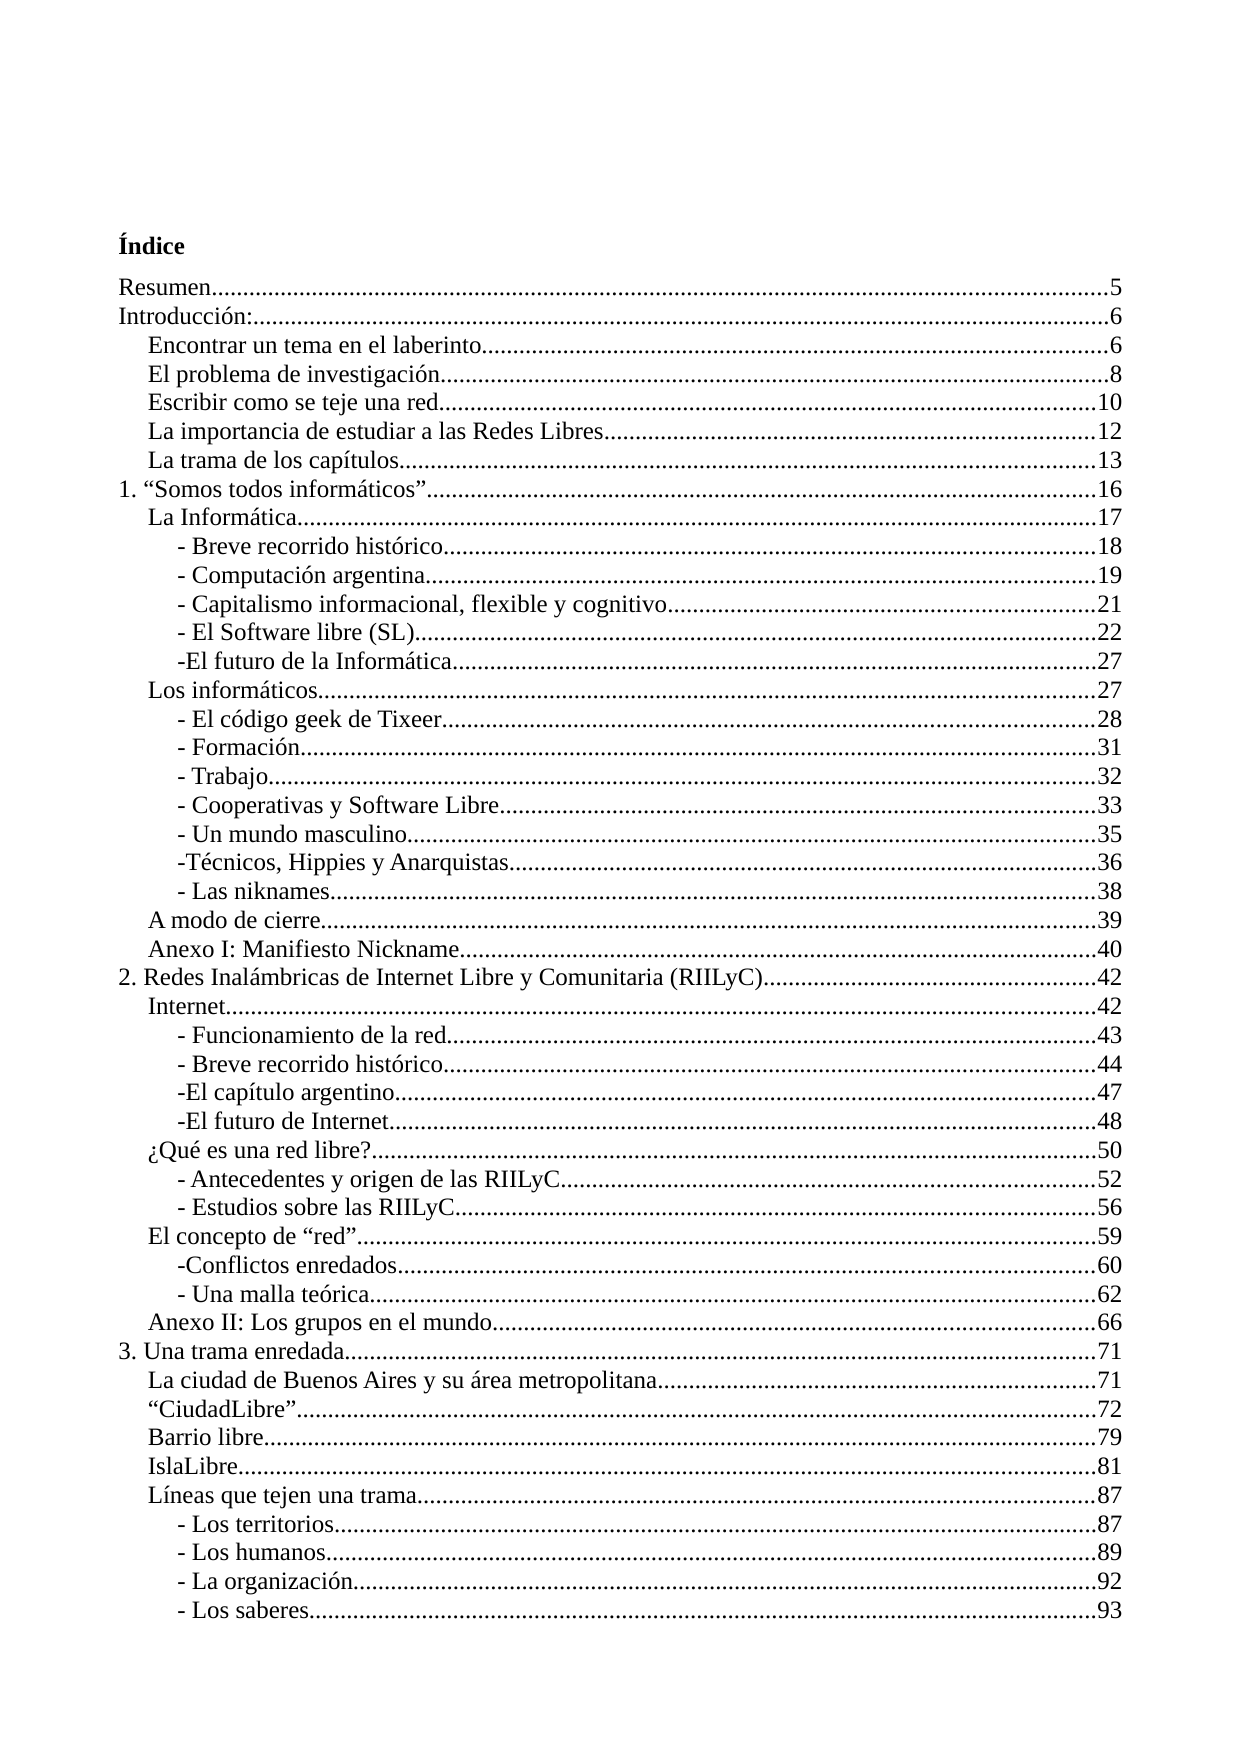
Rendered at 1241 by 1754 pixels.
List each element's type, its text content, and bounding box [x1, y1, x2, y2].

text Los informáticos 27 [148, 675, 1122, 704]
text Anexo II: Los grupos en el mundo 66 [148, 1307, 1122, 1336]
text ¿Qué es una red libre? 50 [148, 1135, 1122, 1164]
text - Un mundo masculino 35 [177, 819, 1122, 847]
text Encontrar un tema en el laberinto 6 [148, 330, 1122, 359]
text - Formación 31 [177, 732, 1122, 761]
text “CiudadLibre” 72 [148, 1394, 1122, 1422]
text - Cooperativas y Software Libre 33 [177, 790, 1122, 819]
text La ciudad de Buenos Aires y su área metropolitana 71 [148, 1365, 1122, 1394]
text -El futuro de Internet 48 [177, 1106, 1122, 1135]
text - Breve recorrido histórico 18 [177, 531, 1122, 560]
text - Computación argentina 19 [177, 560, 1122, 589]
text La Informática 17 [148, 502, 1122, 531]
text -Técnicos, Hippies y Anarquistas 36 [177, 847, 1122, 876]
text IslaLibre 81 [148, 1451, 1122, 1480]
text - La organización 92 [177, 1566, 1122, 1595]
text - Funcionamiento de la red 43 [177, 1020, 1122, 1049]
text - Las niknames 38 [177, 876, 1122, 905]
text La importancia de estudiar a las Redes Libres 12 [148, 416, 1122, 445]
text 3. Una trama enredada 71 [118, 1336, 1122, 1365]
text Barrio libre 79 [148, 1422, 1122, 1451]
text - Capitalismo informacional, flexible y cognitivo 21 [177, 589, 1122, 617]
text Escribir como se teje una red 10 [148, 387, 1122, 416]
text - Trabajo 32 [177, 761, 1122, 790]
text La trama de los capítulos 13 [148, 445, 1122, 474]
text - Breve recorrido histórico 44 [177, 1049, 1122, 1077]
text - Los saberes 93 [177, 1595, 1122, 1624]
text El concepto de “red” 59 [148, 1221, 1122, 1250]
text -El capítulo argentino 47 [177, 1077, 1122, 1106]
text Anexo I: Manifiesto Nickname. 40 [148, 934, 1122, 962]
text El problema de investigación 8 [148, 359, 1122, 387]
text - Estudios sobre las RIILyC 56 [177, 1192, 1122, 1221]
text Introducción: 6 [118, 301, 1122, 330]
text - Los territorios 87 [177, 1509, 1122, 1537]
text - El Software libre (SL) 22 [177, 617, 1122, 646]
text -El futuro de la Informática 27 [177, 646, 1122, 675]
text A modo de cierre 39 [148, 905, 1122, 934]
text - Una malla teórica 62 [177, 1279, 1122, 1307]
text - Antecedentes y origen de las RIILyC 52 [177, 1164, 1122, 1192]
text - Los humanos 89 [177, 1537, 1122, 1566]
text Líneas que tejen una trama 87 [148, 1480, 1122, 1509]
text -Conflictos enredados 60 [177, 1250, 1122, 1279]
text 2. Redes Inalámbricas de Internet Libre y Comunitaria (RIILyC) 42 [118, 962, 1122, 991]
list Índice [118, 231, 1122, 260]
text Resumen 5 [118, 272, 1122, 301]
text 1. “Somos todos informáticos” 16 [118, 474, 1122, 502]
text - El código geek de Tixeer 28 [177, 704, 1122, 732]
text Internet 42 [148, 991, 1122, 1020]
